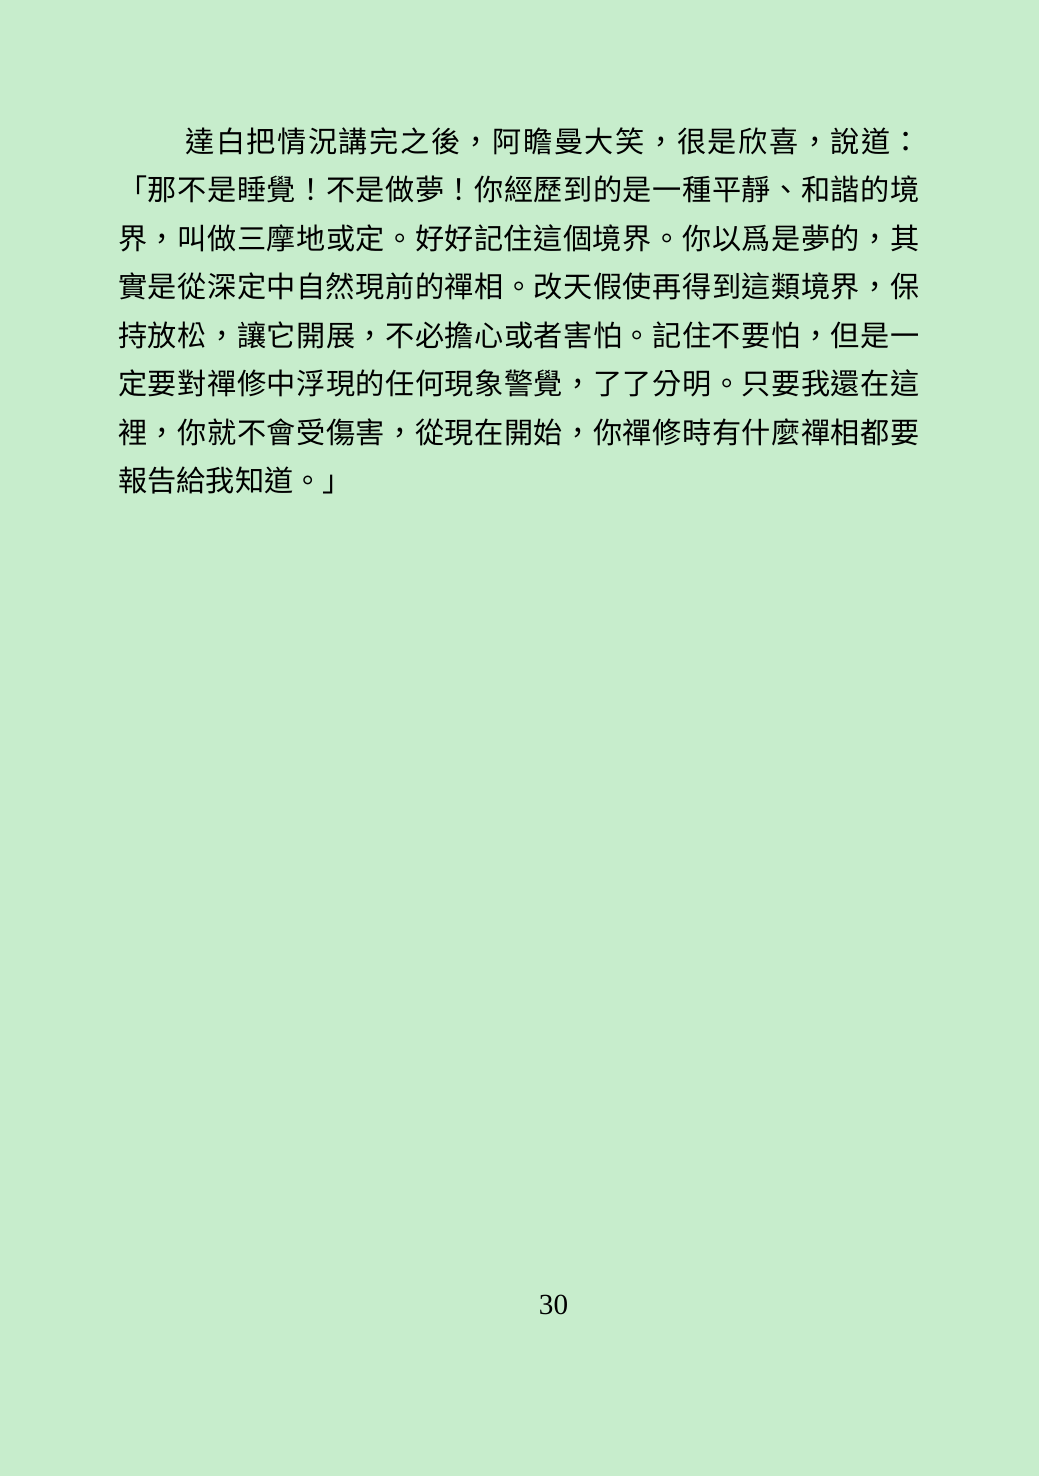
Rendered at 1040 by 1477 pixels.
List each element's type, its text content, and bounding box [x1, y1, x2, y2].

text 達白把情況講完之後，阿瞻曼大笑，很是欣喜，說道：「那不是睡覺！不是做夢！你經歷到的是一種平靜、和諧的境界，叫做三摩地或定。好好記住這個境界。你以爲是夢的，其實是從深定中自然現前的禪相。改天假使再得到這類境界，保持放松，讓它開展，不必擔心或者害怕。記住不要怕，但是一定要對禪修中浮現的任何現象警覺，了了分明。只要我還在這裡，你就不會受傷害，從現在開始，你禪修時有什麼禪相都要報告給我知道。」 [118, 118, 921, 500]
